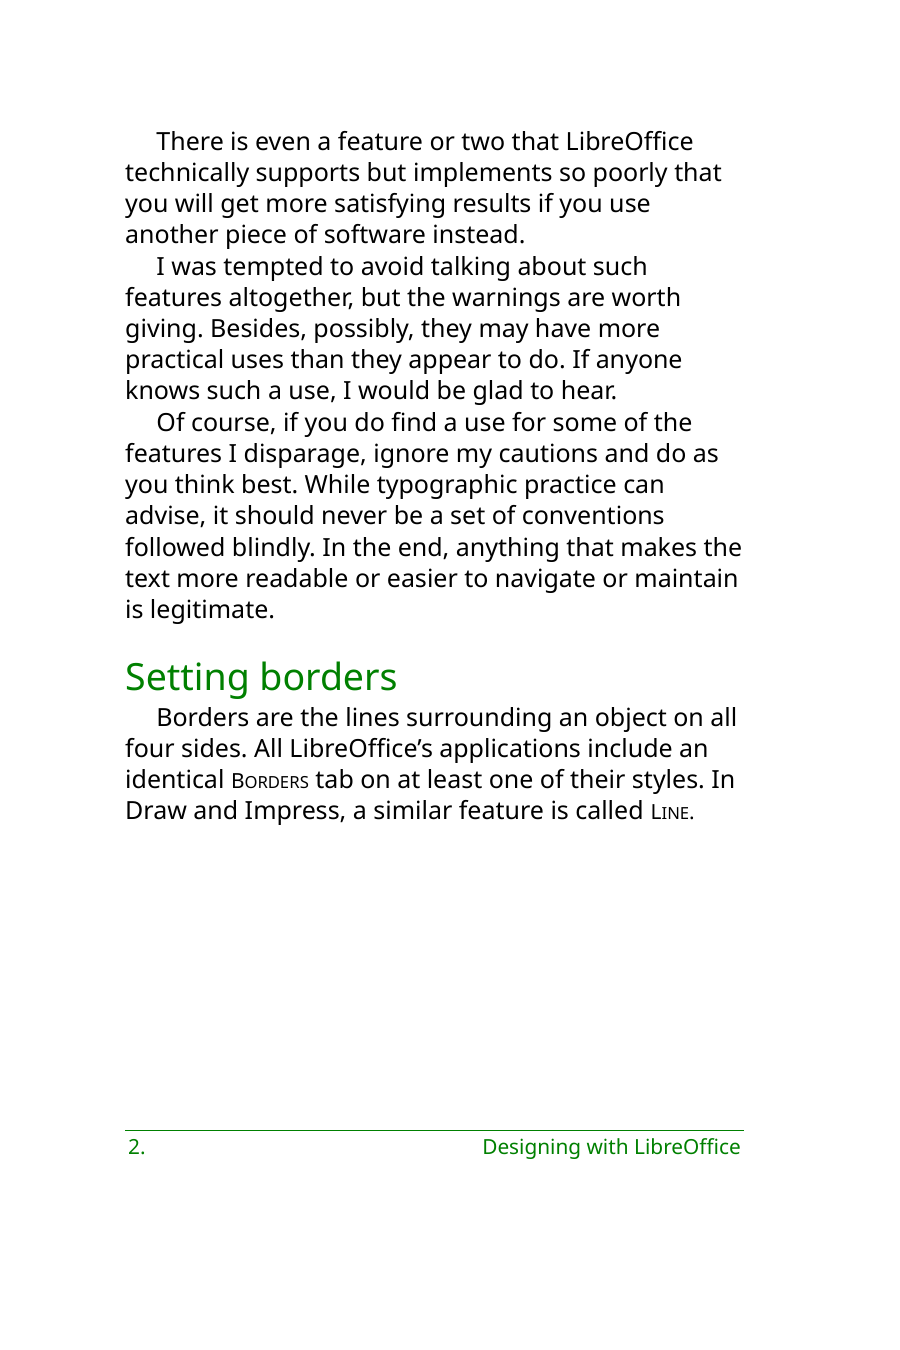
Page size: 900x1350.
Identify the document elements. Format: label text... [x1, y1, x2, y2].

text Borders are the lines surrounding an object on all four sides. All LibreOffice’s applications include an identical Borders tab on at least one of their styles. In Draw and Impress, a similar feature is called Line. [125, 701, 744, 826]
text There is even a feature or two that LibreOffice technically supports but implements so poorly that you will get more satisfying results if you use another piece of software instead. [125, 125, 744, 250]
text Of course, if you do find a use for some of the features I disparage, ignore my cautions and do as you think best. While typographic practice can advise, it should never be a set of conventions followed blindly. In the end, anything that makes the text more readable or easier to navigate or maintain is legitimate. [125, 406, 744, 625]
text I was tempted to avoid talking about such features altogether, but the warnings are worth giving. Besides, possibly, they may have more practical uses than they appear to do. If anyone knows such a use, I would be glad to hear. [125, 250, 744, 406]
subtitle Setting borders [125, 650, 744, 701]
